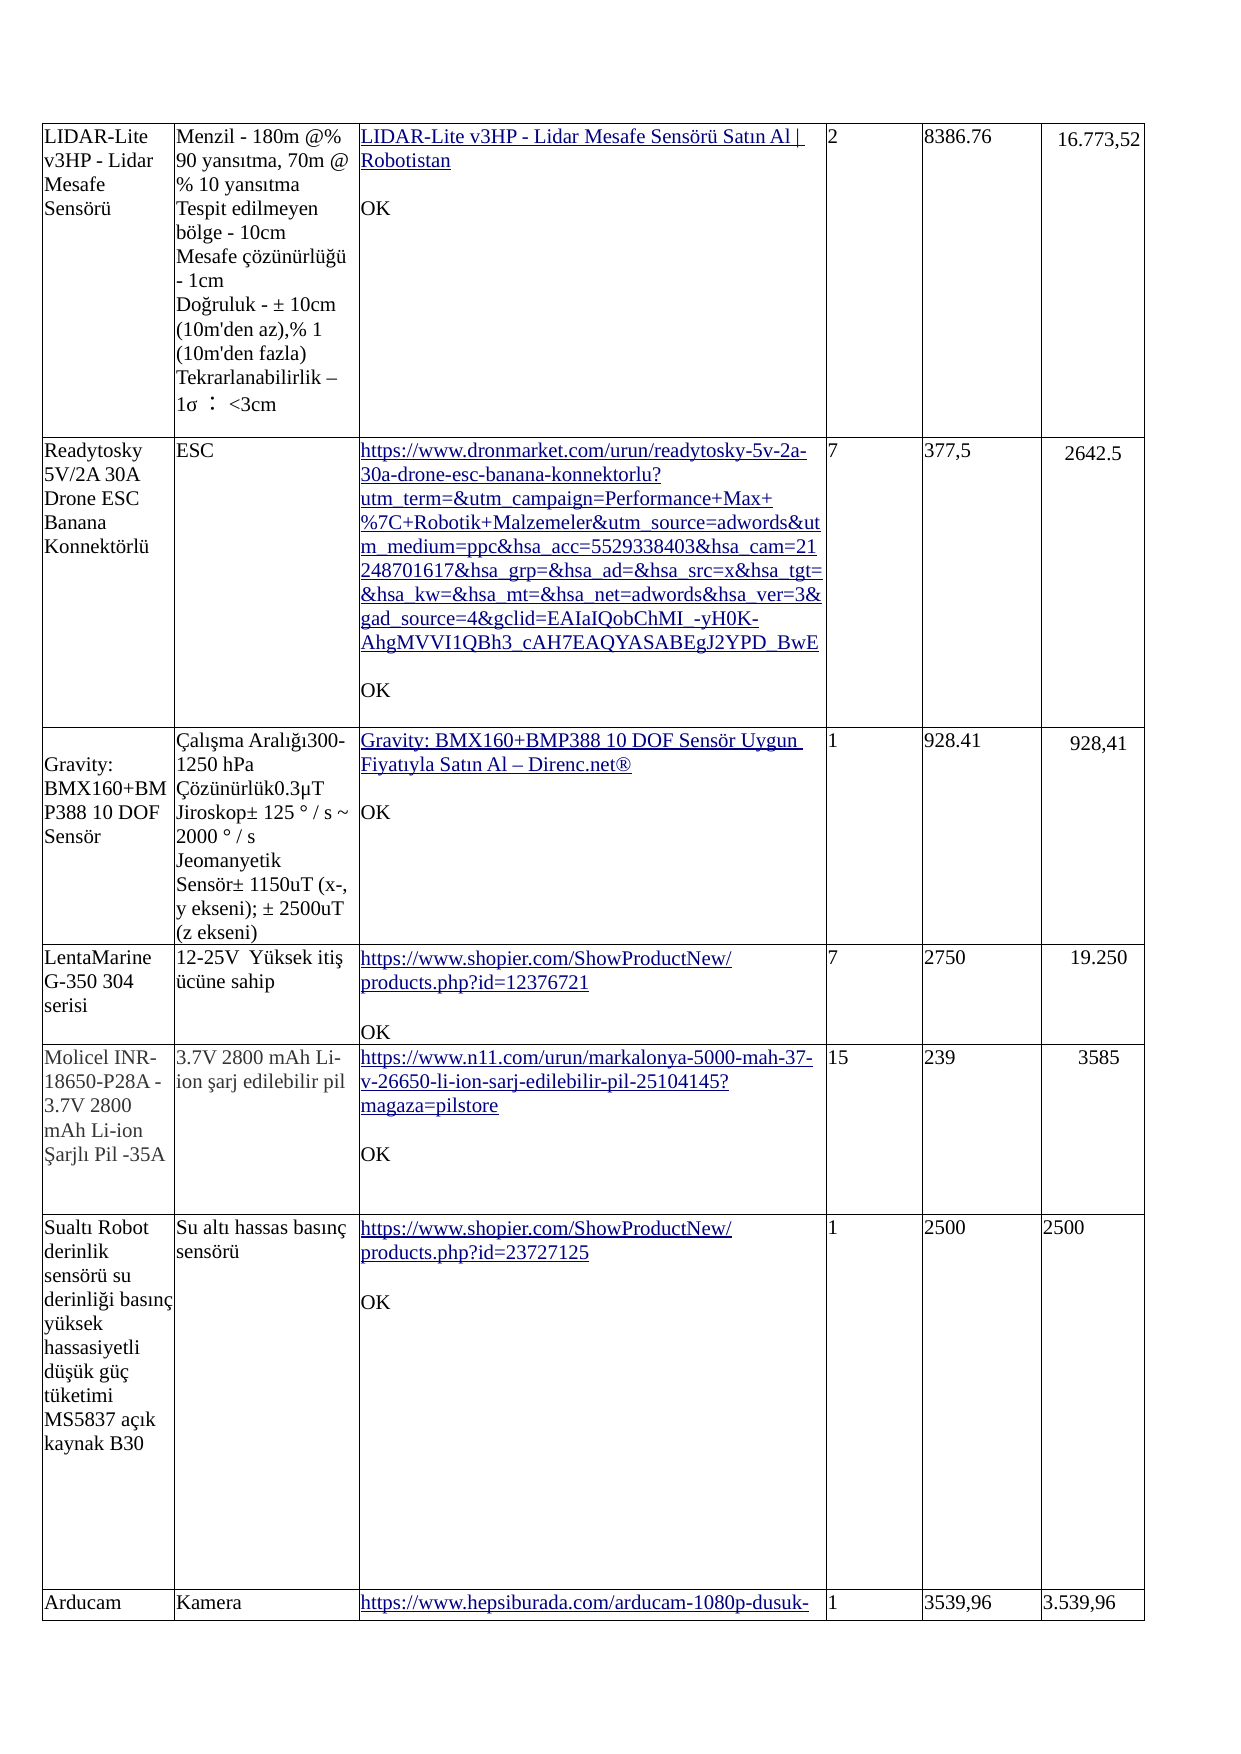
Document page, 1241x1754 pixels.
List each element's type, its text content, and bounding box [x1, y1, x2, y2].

table_cell https://www.shopier.com/ShowProductNew/products.php?id=12376721 OK [360, 945, 826, 1044]
table_cell 3585 [1042, 1045, 1144, 1214]
table_cell 1 [827, 728, 922, 944]
table_cell 2642,5 [1042, 438, 1144, 727]
table_cell Arducam [43, 1590, 174, 1620]
table_cell https://www.shopier.com/ShowProductNew/products.php?id=23727125 OK [360, 1215, 826, 1589]
table_cell 3.539,96 [1042, 1590, 1144, 1620]
table_cell 2 [827, 124, 922, 437]
table_cell 239 [923, 1045, 1041, 1214]
table_cell https://www.n11.com/urun/markalonya-5000-mah-37-v-26650-li-ion-sarj-edilebilir-pil-25104145?magaza=pilstore OK [360, 1045, 826, 1214]
table_cell Çalışma Aralığı300-1250 hPa Çözünürlük0.3μT Jiroskop± 125 ° / s ~ 2000 ° / s Jeomanyetik Sensör± 1150uT (x-, y ekseni); ± 2500uT (z ekseni) [175, 728, 359, 944]
table_cell LIDAR-Lite v3HP - Lidar Mesafe Sensörü [43, 124, 174, 437]
table_cell 7 [827, 945, 922, 1044]
table_cell https://www.hepsiburada.com/arducam-1080p-dusuk- [360, 1590, 826, 1620]
table_cell 928,41 [1042, 728, 1144, 944]
table_cell 8386,76 [923, 124, 1041, 437]
table_cell Gravity: BMX160+BMP388 10 DOF Sensör Uygun Fiyatıyla Satın Al – Direnc.net® OK [360, 728, 826, 944]
table_cell 3539,96 [923, 1590, 1041, 1620]
table_cell 2750 [923, 945, 1041, 1044]
table_cell Su altı hassas basınç sensörü [175, 1215, 359, 1589]
table_cell 377,5 [923, 438, 1041, 727]
table_cell 3.7V 2800 mAh Li-ion şarj edilebilir pil [175, 1045, 359, 1214]
table_cell 1 [827, 1590, 922, 1620]
table_cell 7 [827, 438, 922, 727]
table_cell Readytosky 5V/2A 30A Drone ESC Banana Konnektörlü [43, 438, 174, 727]
table_cell Menzil - 180m @% 90 yansıtma, 70m @% 10 yansıtma Tespit edilmeyen bölge - 10cm Mesafe çözünürlüğü - 1cm Doğruluk - ± 10cm (10m'den az),% 1 (10m'den fazla) Tekrarlanabilirlik – 1σ ： <3cm [175, 124, 359, 437]
table_cell ESC [175, 438, 359, 727]
table_cell 2500 [1042, 1215, 1144, 1589]
table_cell https://www.dronmarket.com/urun/readytosky-5v-2a-30a-drone-esc-banana-konnektorlu?utm_term=&utm_campaign=Performance+Max+%7C+Robotik+Malzemeler&utm_source=adwords&utm_medium=ppc&hsa_acc=5529338403&hsa_cam=21248701617&hsa_grp=&hsa_ad=&hsa_src=x&hsa_tgt=&hsa_kw=&hsa_mt=&hsa_net=adwords&hsa_ver=3&gad_source=4&gclid=EAIaIQobChMI_-yH0K-AhgMVVI1QBh3_cAH7EAQYASABEgJ2YPD_BwE OK [360, 438, 826, 727]
table_cell Kamera [175, 1590, 359, 1620]
table_cell Sualtı Robot derinlik sensörü su derinliği basınç yüksek hassasiyetli düşük güç tüketimi MS5837 açık kaynak B30 [43, 1215, 174, 1589]
table_cell LIDAR-Lite v3HP - Lidar Mesafe Sensörü Satın Al | Robotistan OK [360, 124, 826, 437]
table_cell Molicel INR-18650-P28A - 3.7V 2800 mAh Li-ion Şarjlı Pil -35A [43, 1045, 174, 1214]
table_cell 16.773,52 [1042, 124, 1144, 437]
table_cell 19.250 [1042, 945, 1144, 1044]
table_cell 2500 [923, 1215, 1041, 1589]
table_cell Gravity: BMX160+BMP388 10 DOF Sensör [43, 728, 174, 944]
table_cell LentaMarine G-350 304 serisi [43, 945, 174, 1044]
table_cell 1 [827, 1215, 922, 1589]
table_cell 15 [827, 1045, 922, 1214]
table_cell 928,41 [923, 728, 1041, 944]
table_cell 12-25V Yüksek itiş ücüne sahip [175, 945, 359, 1044]
